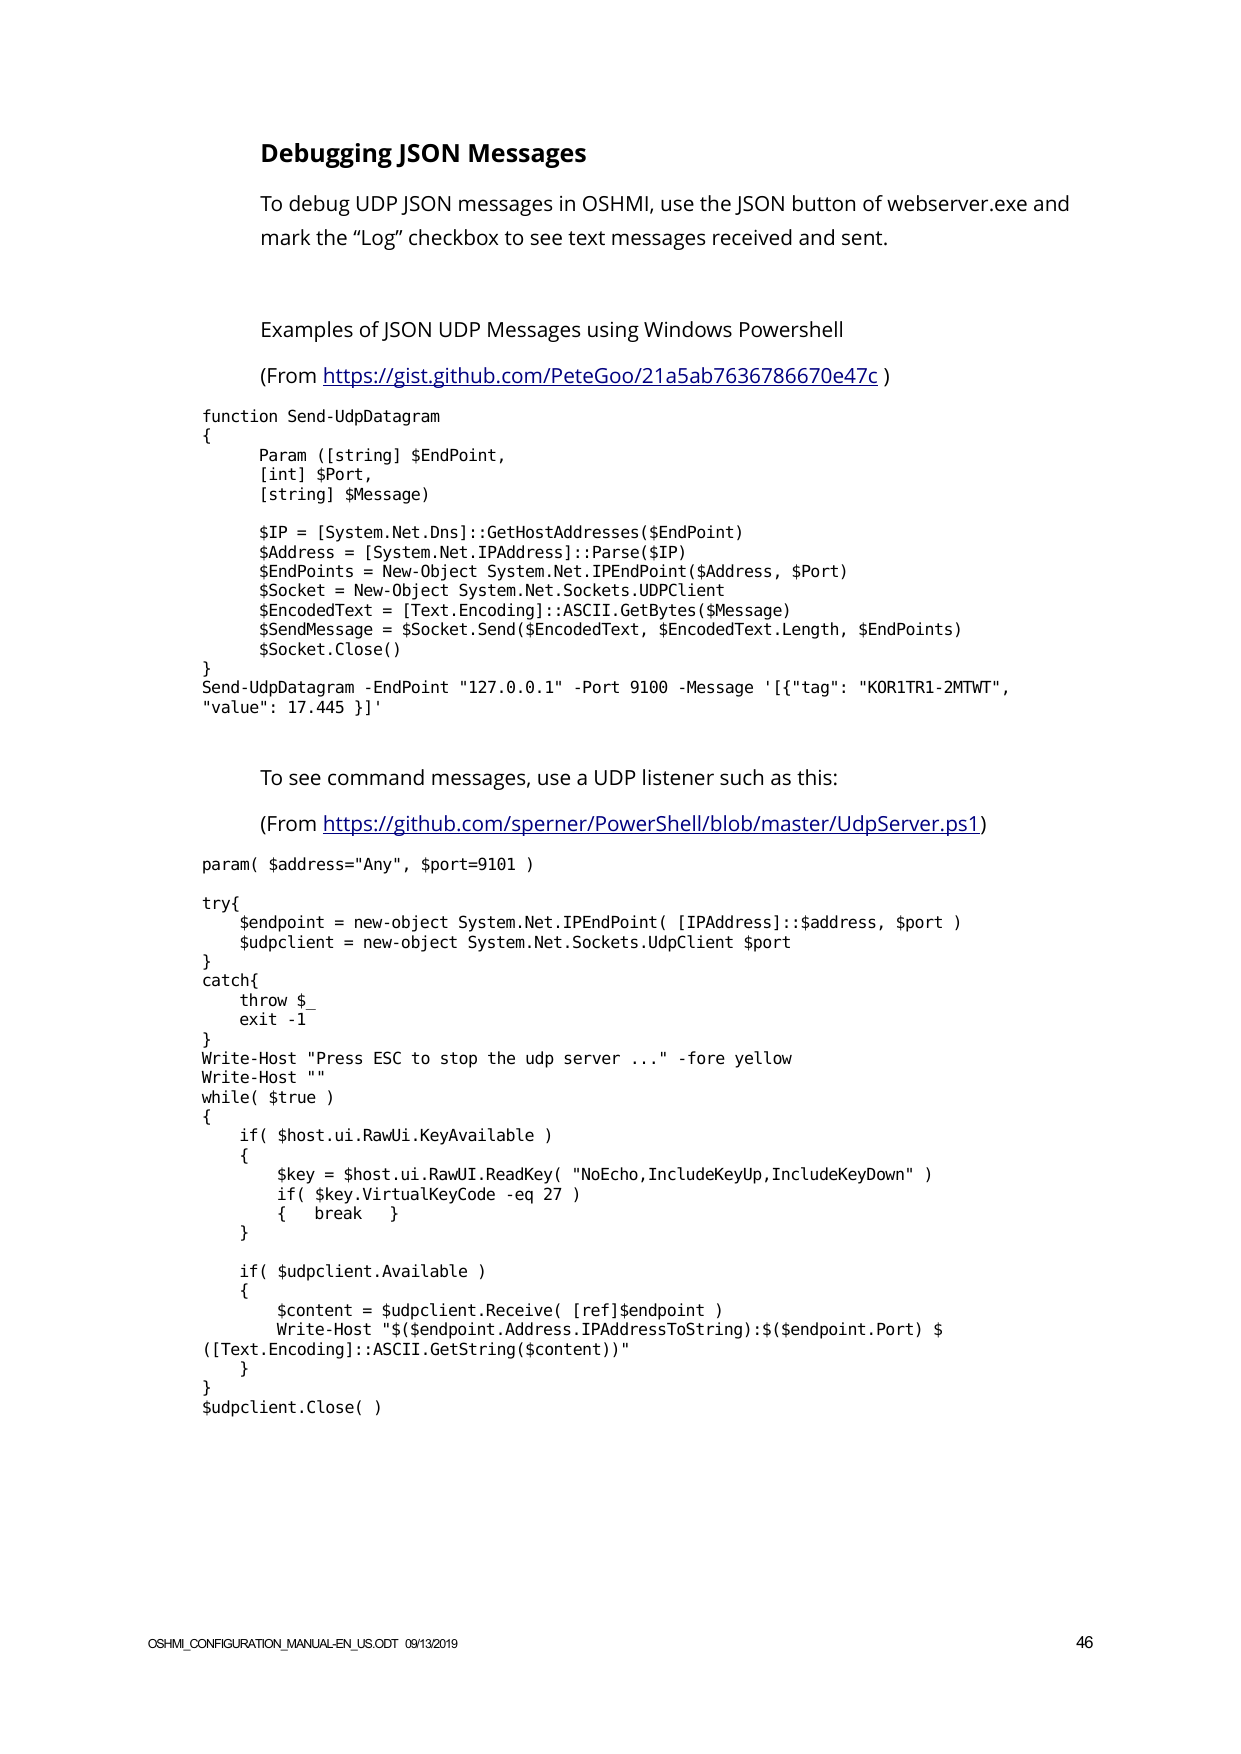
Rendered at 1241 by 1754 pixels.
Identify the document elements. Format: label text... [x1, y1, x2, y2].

text { break } [202, 1204, 1093, 1223]
text exit -1 [202, 1010, 1093, 1029]
text $udpclient.Close( ) [202, 1397, 1093, 1417]
text $Socket.Close() [202, 639, 1093, 659]
text [string] $Message) [202, 484, 1093, 504]
text if( $host.ui.RawUi.KeyAvailable ) [202, 1126, 1093, 1146]
text Examples of JSON UDP Messages using Windows Powershell [260, 315, 1093, 343]
text } [202, 1359, 1093, 1378]
text $IP = [System.Net.Dns]::GetHostAddresses($EndPoint) [202, 523, 1093, 542]
text { [202, 1107, 1093, 1126]
text $EndPoints = New-Object System.Net.IPEndPoint($Address, $Port) [202, 562, 1093, 581]
text $content = $udpclient.Receive( [ref]$endpoint ) [202, 1301, 1093, 1320]
text } [202, 952, 1093, 971]
text [int] $Port, [202, 465, 1093, 484]
text } [202, 1223, 1093, 1242]
text $Socket = New-Object System.Net.Sockets.UDPClient [202, 581, 1093, 601]
text Send-UdpDatagram -EndPoint "127.0.0.1" -Port 9100 -Message '[{"tag": "KOR1TR1-2MTWT", "value": 17.445 }]' [202, 678, 1093, 717]
text Param ([string] $EndPoint, [202, 446, 1093, 465]
text $udpclient = new-object System.Net.Sockets.UdpClient $port [202, 932, 1093, 952]
text while( $true ) [202, 1087, 1093, 1107]
text { [202, 426, 1093, 446]
text param( $address="Any", $port=9101 ) [202, 855, 1093, 874]
text } [202, 1029, 1093, 1049]
text To see command messages, use a UDP listener such as this: [260, 763, 1093, 791]
text $endpoint = new-object System.Net.IPEndPoint( [IPAddress]::$address, $port ) [202, 913, 1093, 932]
text (From https://github.com/sperner/PowerShell/blob/master/UdpServer.ps1) [260, 809, 1093, 837]
text $key = $host.ui.RawUI.ReadKey( "NoEcho,IncludeKeyUp,IncludeKeyDown" ) [202, 1165, 1093, 1184]
text try{ [202, 894, 1093, 913]
text (From https://gist.github.com/PeteGoo/21a5ab7636786670e47c ) [260, 361, 1093, 389]
text if( $udpclient.Available ) [202, 1262, 1093, 1281]
text $SendMessage = $Socket.Send($EncodedText, $EncodedText.Length, $EndPoints) [202, 620, 1093, 639]
text Write-Host "Press ESC to stop the udp server ..." -fore yellow [202, 1049, 1093, 1068]
text $Address = [System.Net.IPAddress]::Parse($IP) [202, 542, 1093, 562]
text } [202, 659, 1093, 678]
text if( $key.VirtualKeyCode -eq 27 ) [202, 1184, 1093, 1204]
text $EncodedText = [Text.Encoding]::ASCII.GetBytes($Message) [202, 601, 1093, 620]
text { [202, 1146, 1093, 1165]
text Write-Host "$($endpoint.Address.IPAddressToString):$($endpoint.Port) $([Text.Encoding]::ASCII.GetString($content))" [202, 1320, 1093, 1359]
text To debug UDP JSON messages in OSHMI, use the JSON button of webserver.exe and mark the “Log” checkbox to see text messages received and sent. [260, 189, 1093, 251]
text function Send-UdpDatagram [202, 407, 1093, 426]
text throw $_ [202, 991, 1093, 1010]
text } [202, 1378, 1093, 1397]
text Debugging JSON Messages [260, 136, 1093, 170]
text { [202, 1281, 1093, 1301]
text Write-Host "" [202, 1068, 1093, 1087]
text catch{ [202, 971, 1093, 991]
